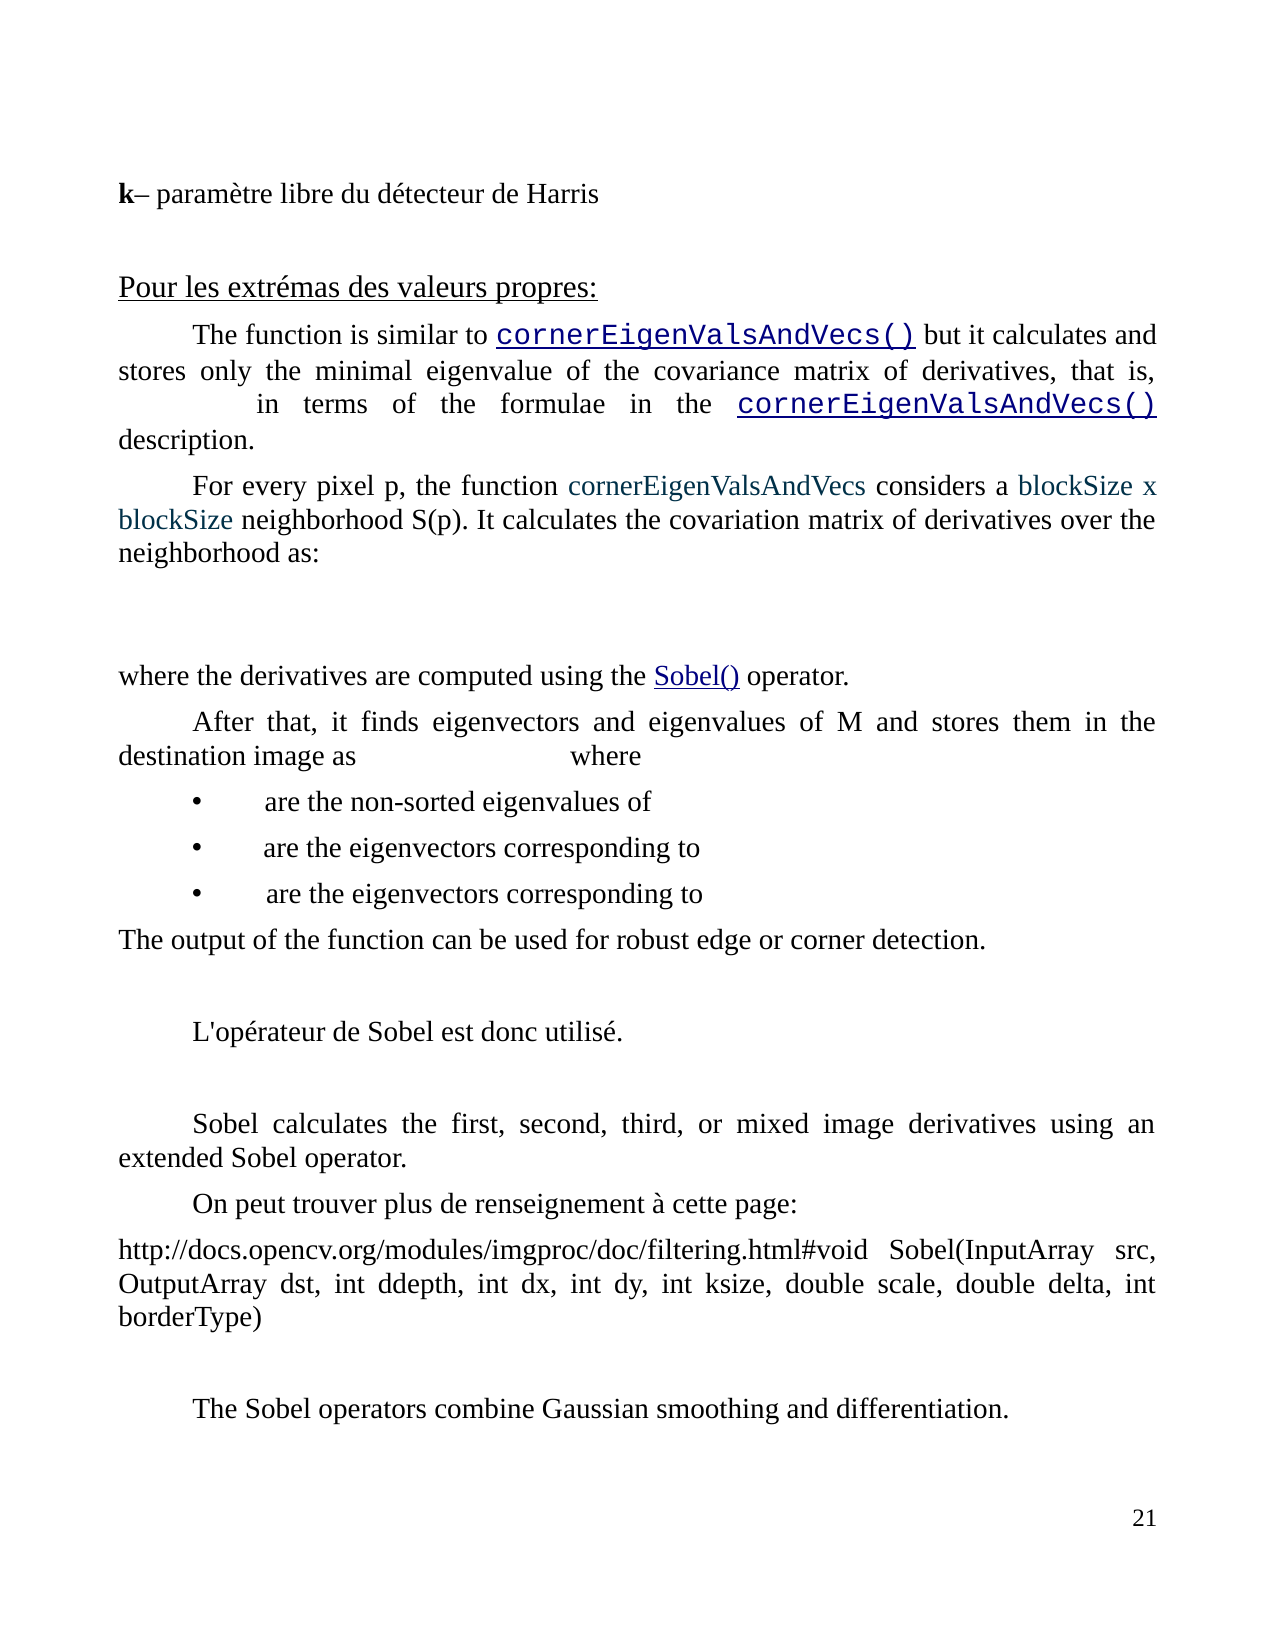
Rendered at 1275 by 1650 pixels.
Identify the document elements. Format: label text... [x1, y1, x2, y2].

text Sobel calculates the first, second, third, or mixed image derivatives using an extended Sobel operator. [118, 1107, 1157, 1174]
text For every pixel p, the function cornerEigenValsAndVecs considers a blockSize x blockSize neighborhood S(p). It calculates the covariation matrix of derivatives over the neighborhood as: [118, 468, 1157, 569]
list are the eigenvectors corresponding to [118, 830, 1157, 864]
text where the derivatives are computed using the Sobel() operator. [118, 658, 1157, 692]
list are the eigenvectors corresponding to [118, 876, 1157, 910]
text After that, it finds eigenvectors and eigenvalues of M and stores them in the destination image as where [118, 704, 1157, 772]
text The output of the function can be used for robust edge or corner detection. [118, 922, 1157, 956]
text Pour les extrémas des valeurs propres: [118, 268, 1157, 304]
text http://docs.opencv.org/modules/imgproc/doc/filtering.html#void Sobel(InputArray src, OutputArray dst, int ddepth, int dx, int dy, int ksize, double scale, double delta, int borderType) [118, 1232, 1157, 1333]
text The Sobel operators combine Gaussian smoothing and differentiation. [118, 1391, 1157, 1425]
text On peut trouver plus de renseignement à cette page: [118, 1186, 1157, 1220]
list are the non-sorted eigenvalues of [118, 784, 1157, 818]
text L'opérateur de Sobel est donc utilisé. [118, 1014, 1157, 1048]
text k– paramètre libre du détecteur de Harris [118, 176, 1157, 210]
text The function is similar to cornerEigenValsAndVecs() but it calculates and stores only the minimal eigenvalue of the covariance matrix of derivatives, that is, in terms of the formulae in the cornerEigenValsAndVecs() description. [118, 317, 1157, 456]
